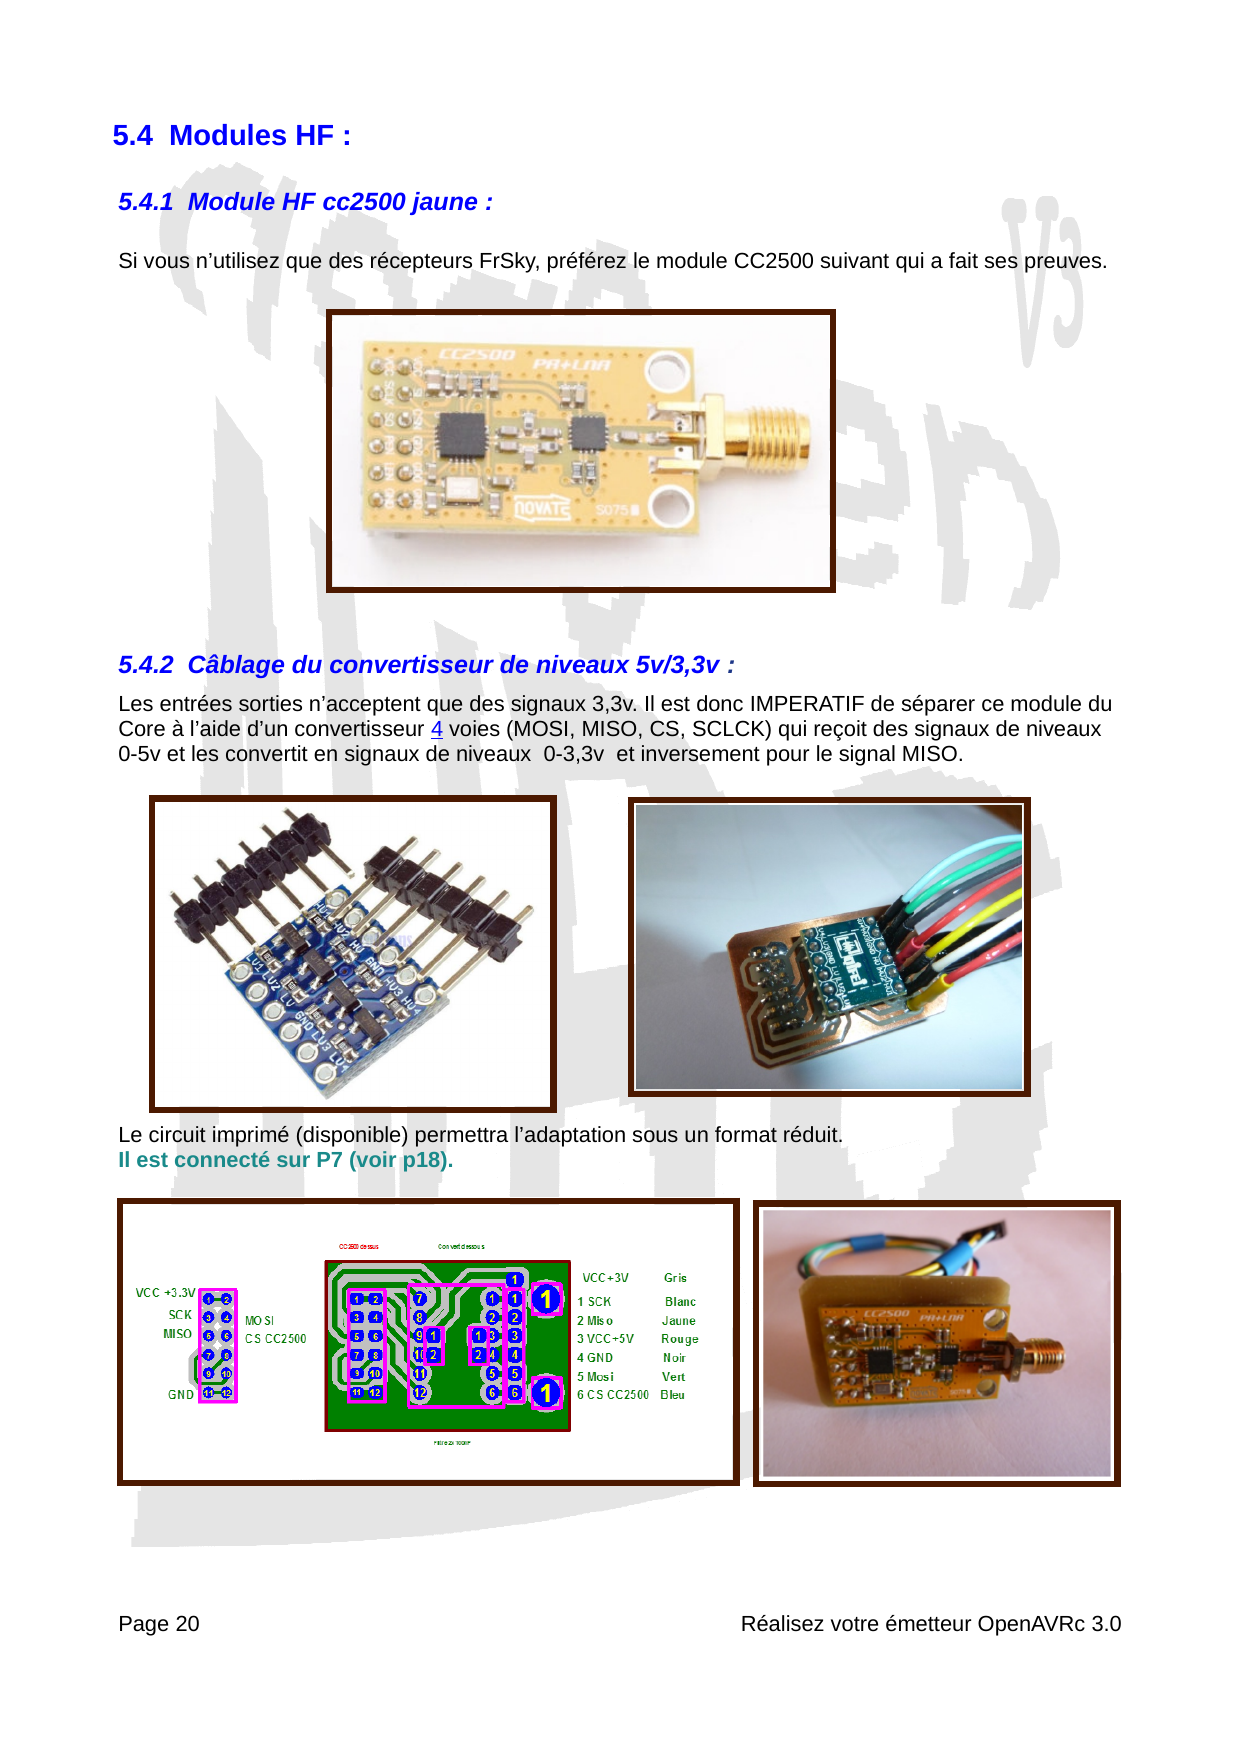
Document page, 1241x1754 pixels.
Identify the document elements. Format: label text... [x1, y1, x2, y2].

text Le circuit imprimé (disponible) permettra l’adaptation sous un format réduit. [118, 1121, 1122, 1147]
text Si vous n’utilisez que des récepteurs FrSky, préférez le module CC2500 suivant qui a fait ses preuves. [118, 247, 1122, 273]
picture [635, 804, 1024, 1090]
text Il est connecté sur P7 (voir p18). [118, 1147, 1122, 1172]
picture [761, 1208, 1113, 1479]
picture [125, 1205, 732, 1479]
subtitle 5.4.2 Câblage du convertisseur de niveaux 5v/3,3v : [118, 650, 1122, 678]
subtitle 5.4 Modules HF : [112, 118, 1122, 152]
picture [156, 802, 549, 1106]
text Les entrées sorties n’acceptent que des signaux 3,3v. Il est donc IMPERATIF de séparer ce module du Core à l’aide d’un convertisseur 4 voies (MOSI, MISO, CS, SCLCK) qui reçoit des signaux de niveaux 0-5v et les convertit en signaux de niveaux 0-3,3v et inversement pour le signal MISO. [118, 691, 1122, 767]
picture [333, 316, 829, 586]
subtitle 5.4.1 Module HF cc2500 jaune : [118, 187, 1122, 216]
